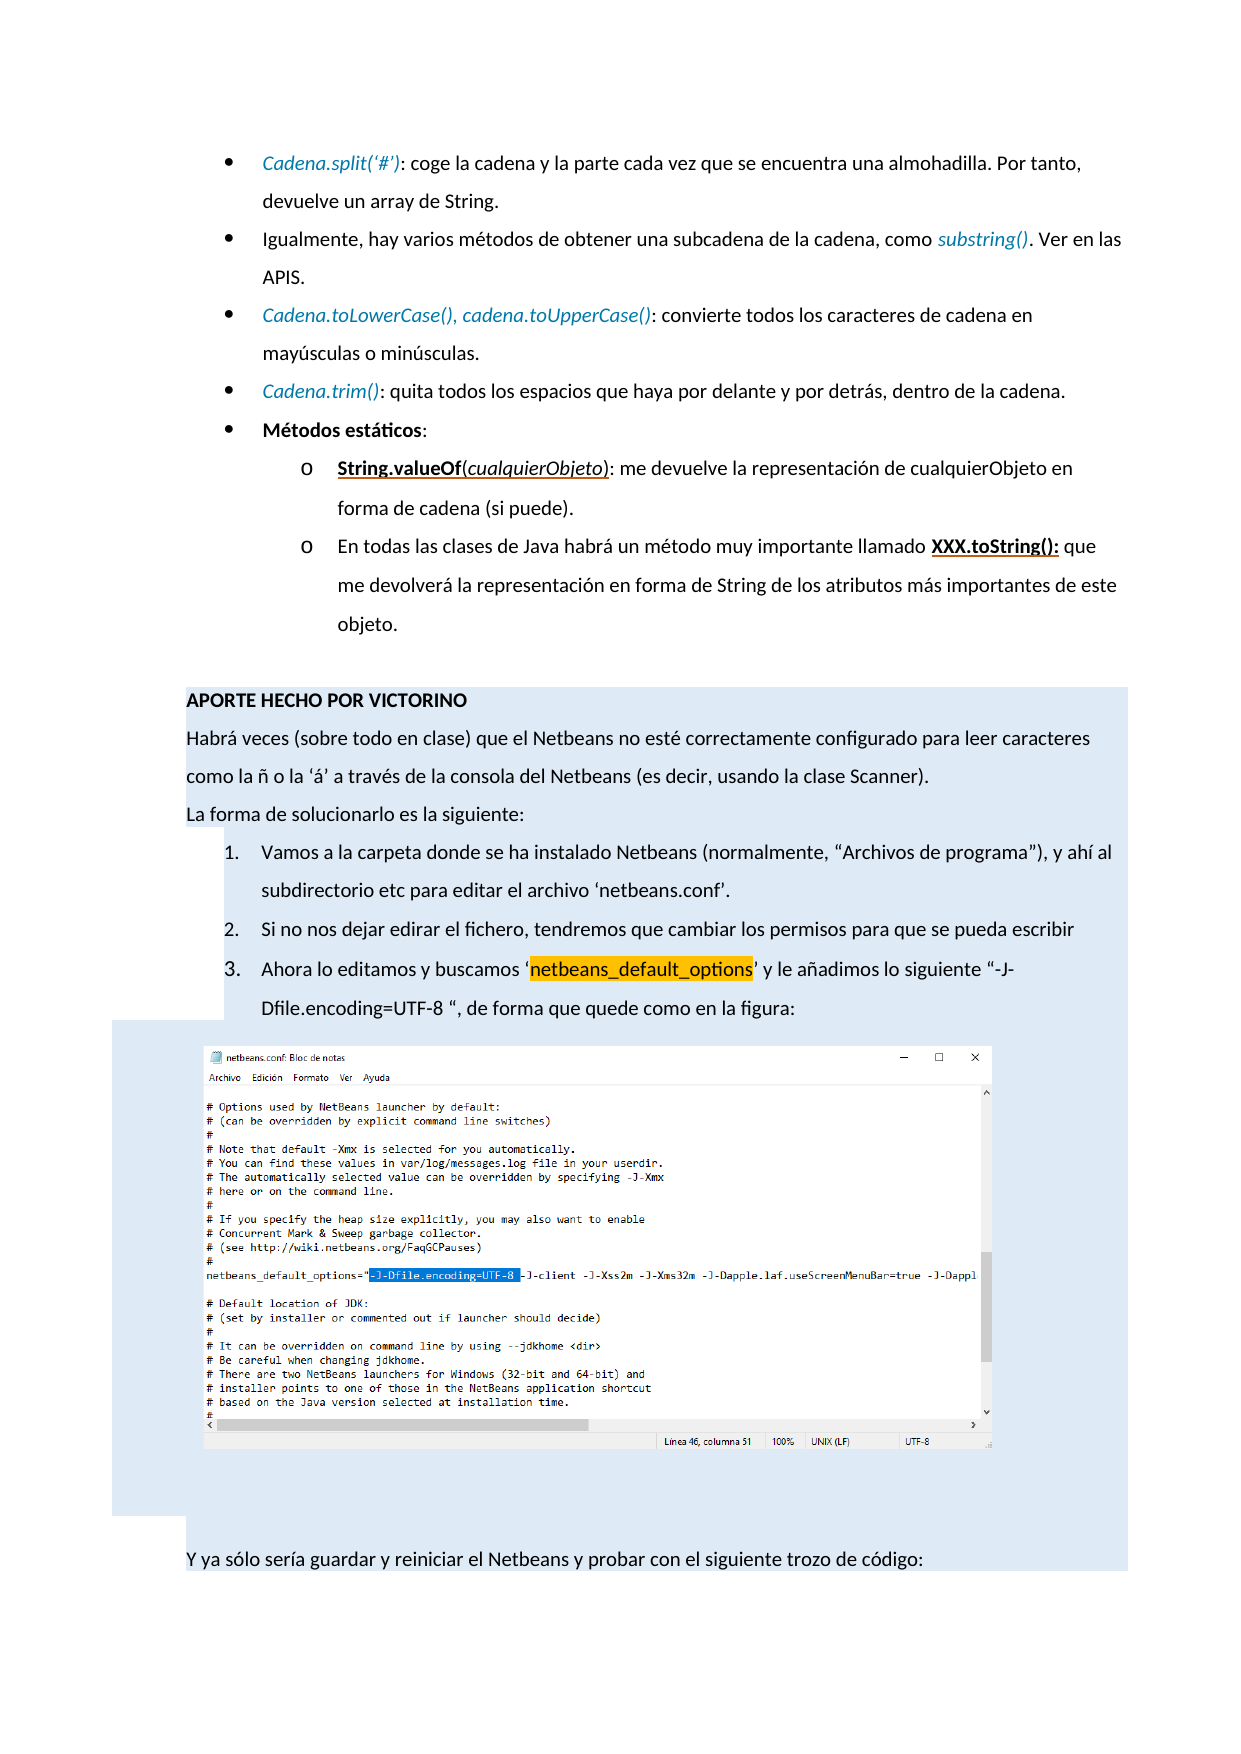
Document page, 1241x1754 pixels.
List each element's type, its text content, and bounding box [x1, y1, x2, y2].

list La forma de solucionarlo es la siguiente: [186, 801, 1128, 827]
list Métodos estáticos: [225, 417, 1128, 442]
list Igualmente, hay varios métodos de obtener una subcadena de la cadena, como substring(). Ver en las APIS. [225, 226, 1128, 290]
list String.valueOf(cualquierObjeto): me devuelve la representación de cualquierObjeto en forma de cadena (si puede). [300, 455, 1128, 520]
list Habrá veces (sobre todo en clase) que el Netbeans no esté correctamente configurado para leer caracteres como la ñ o la ‘á’ a través de la consola del Netbeans (es decir, usando la clase Scanner). [186, 725, 1128, 789]
list Y ya sólo sería guardar y reiniciar el Netbeans y probar con el siguiente trozo de código: [186, 1546, 1128, 1571]
list Vamos a la carpeta donde se ha instalado Netbeans (normalmente, “Archivos de programa”), y ahí al subdirectorio etc para editar el archivo ‘netbeans.conf’. [224, 839, 1128, 903]
list Si no nos dejar edirar el fichero, tendremos que cambiar los permisos para que se pueda escribir [224, 916, 1128, 941]
list Cadena.trim(): quita todos los espacios que haya por delante y por detrás, dentro de la cadena. [225, 379, 1128, 404]
list En todas las clases de Java habrá un método muy importante llamado XXX.toString(): que me devolverá la representación en forma de String de los atributos más importantes de este objeto. [300, 533, 1128, 636]
list Cadena.toLowerCase(), cadena.toUpperCase(): convierte todos los caracteres de cadena en mayúsculas o minúsculas. [225, 302, 1128, 366]
list Ahora lo editamos y buscamos ‘netbeans_default_options’ y le añadimos lo siguiente “-J-Dfile.encoding=UTF-8 “, de forma que quede como en la figura: [224, 954, 1128, 1020]
list APORTE HECHO POR VICTORINO [186, 687, 1128, 712]
list Cadena.split(‘#’): coge la cadena y la parte cada vez que se encuentra una almohadilla. Por tanto, devuelve un array de String. [225, 150, 1128, 213]
